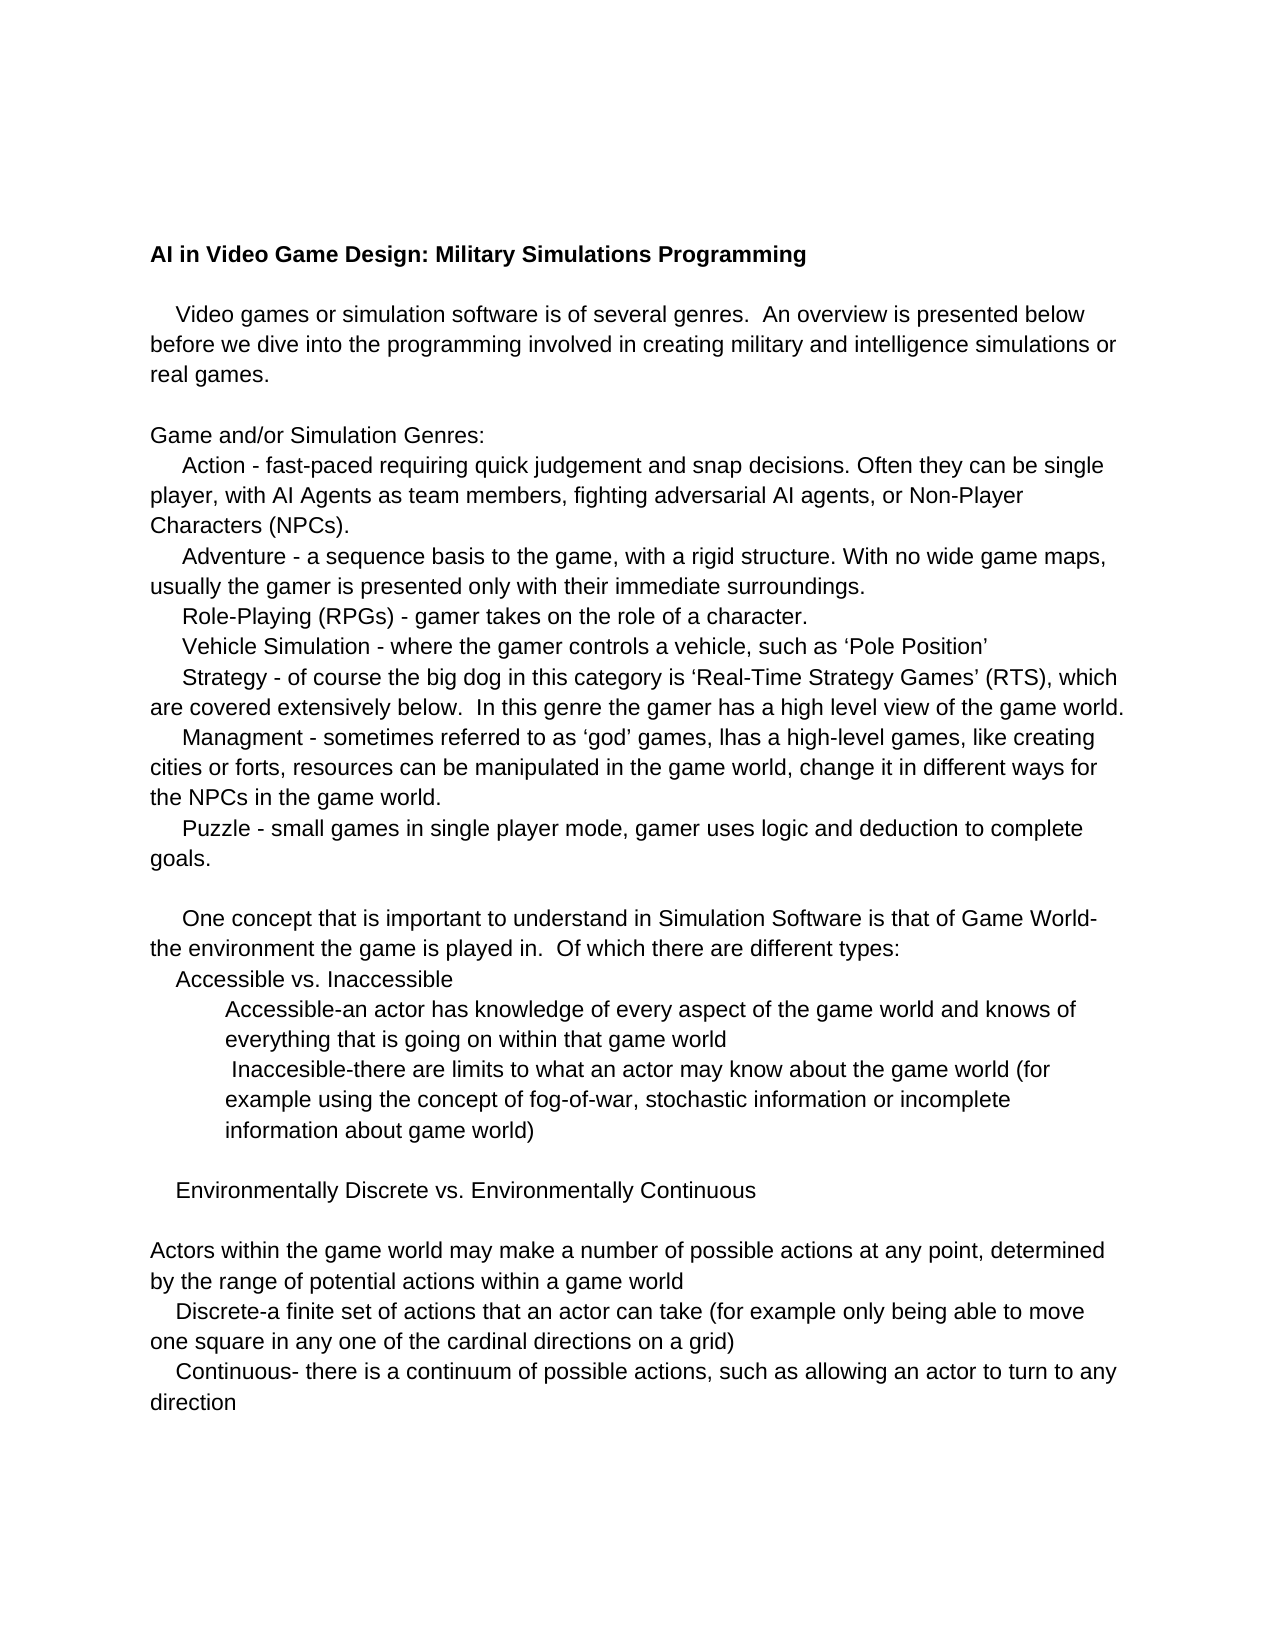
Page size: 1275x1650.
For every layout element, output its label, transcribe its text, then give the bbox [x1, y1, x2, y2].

text Adventure - a sequence basis to the game, with a rigid structure. With no wide game maps, usually the gamer is presented only with their immediate surroundings. [150, 543, 1125, 599]
text Action - fast-paced requiring quick judgement and snap decisions. Often they can be single player, with AI Agents as team members, fighting adversarial AI agents, or Non-Player Characters (NPCs). [150, 452, 1125, 539]
text AI in Video Game Design: Military Simulations Programming [150, 241, 1125, 267]
text Accessible-an actor has knowledge of every aspect of the game world and knows of everything that is going on within that game world Inaccesible-there are limits to what an actor may know about the game world (for example using the concept of fog-of-war, stochastic information or incomplete information about game world) [225, 996, 1125, 1173]
text Accessible vs. Inaccessible [150, 966, 1125, 992]
text Environmentally Discrete vs. Environmentally Continuous [150, 1177, 1125, 1203]
text Vehicle Simulation - where the gamer controls a vehicle, such as ‘Pole Position’ [150, 633, 1125, 660]
text One concept that is important to understand in Simulation Software is that of Game World- the environment the game is played in. Of which there are different types: [150, 905, 1125, 962]
text Puzzle - small games in single player mode, gamer uses logic and deduction to complete goals. [150, 814, 1125, 871]
text Strategy - of course the big dog in this category is ‘Real-Time Strategy Games’ (RTS), which are covered extensively below. In this genre the gamer has a high level view of the game world. [150, 663, 1125, 720]
text Managment - sometimes referred to as ‘god’ games, lhas a high-level games, like creating cities or forts, resources can be manipulated in the game world, change it in different ways for the NPCs in the game world. [150, 724, 1125, 811]
text Video games or simulation software is of several genres. An overview is presented below before we dive into the programming involved in creating military and intelligence simulations or real games. [150, 301, 1125, 388]
text Actors within the game world may make a number of possible actions at any point, determined by the range of potential actions within a game world Discrete-a finite set of actions that an actor can take (for example only being able to move one square in any one of the cardinal directions on a grid) Continuous- there is a continuum of possible actions, such as allowing an actor to turn to any direction [150, 1207, 1125, 1445]
text Role-Playing (RPGs) - gamer takes on the role of a character. [150, 603, 1125, 629]
text Game and/or Simulation Genres: [150, 422, 1125, 448]
